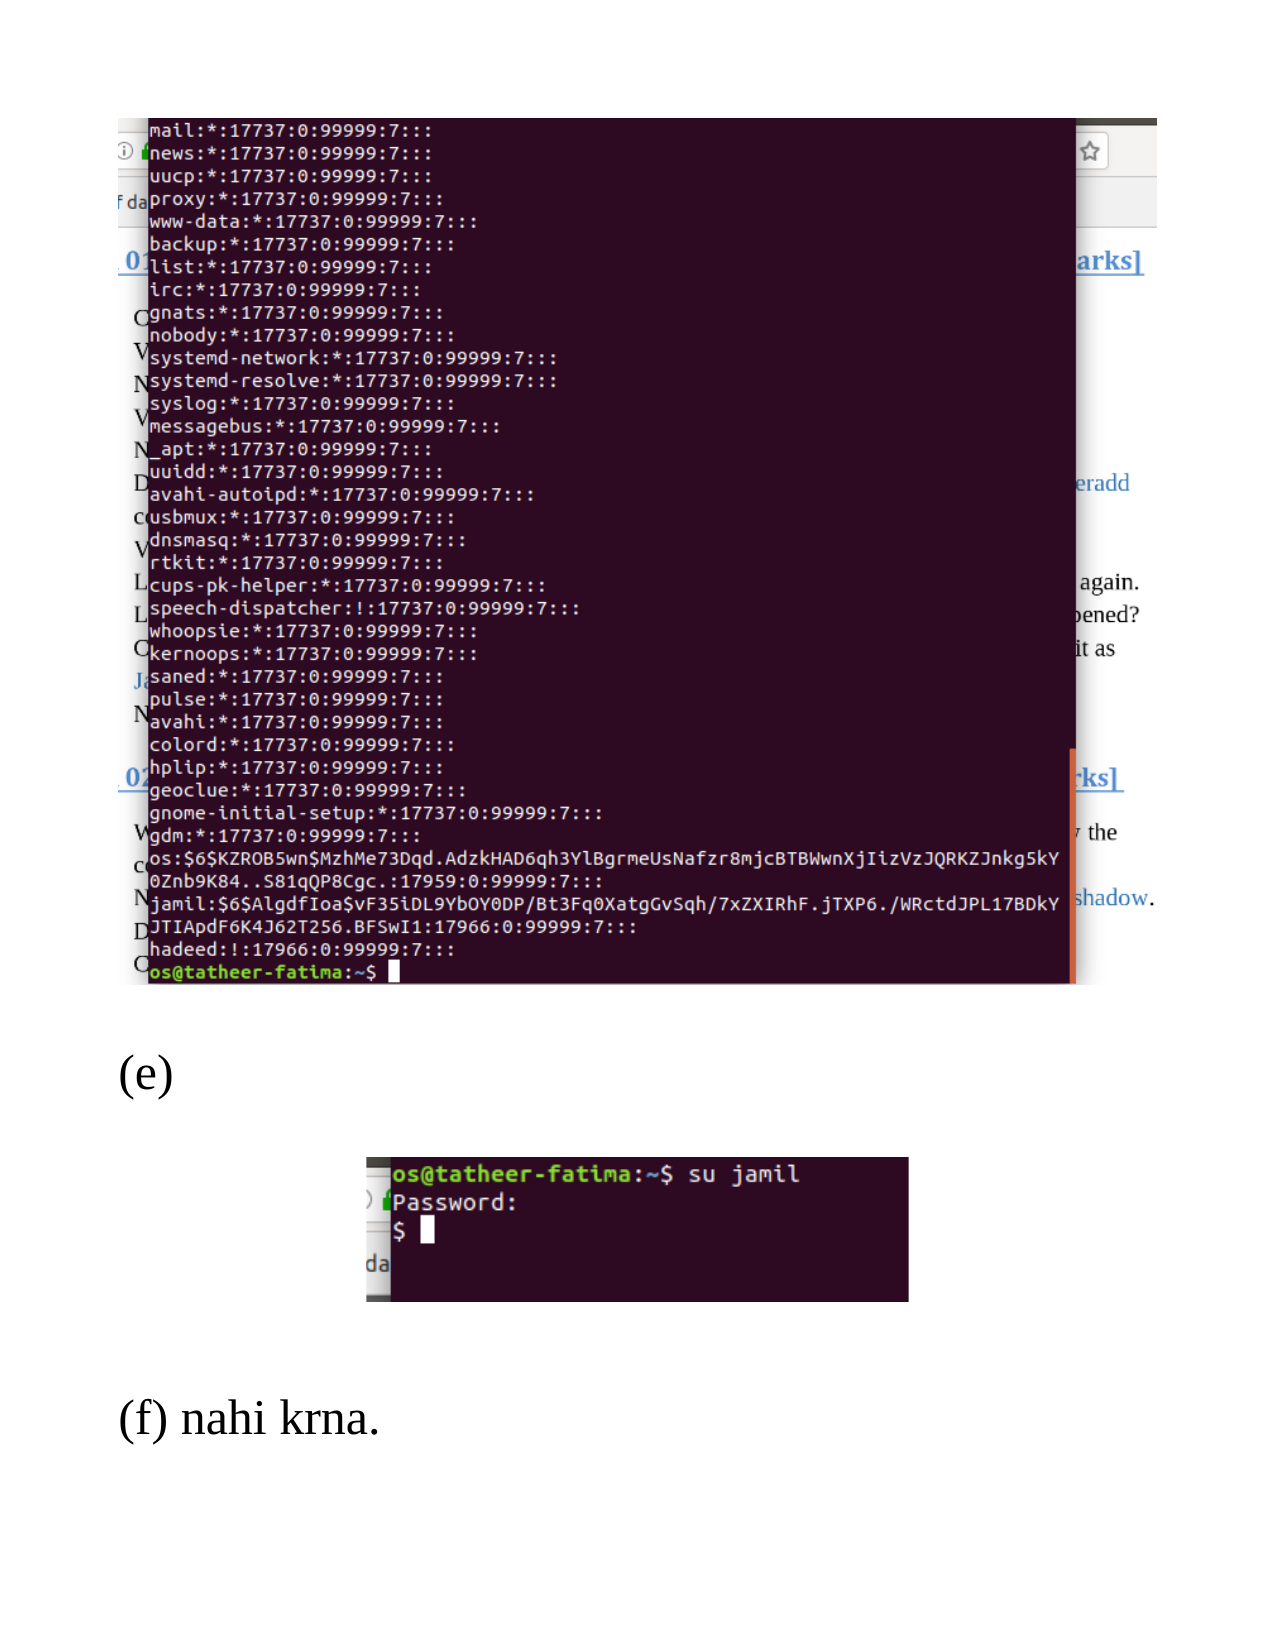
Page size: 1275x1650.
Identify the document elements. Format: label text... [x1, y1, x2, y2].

text (f) nahi krna. [118, 1387, 1157, 1445]
picture [118, 118, 1157, 985]
picture [366, 1157, 909, 1302]
text (e) [118, 1042, 1157, 1100]
